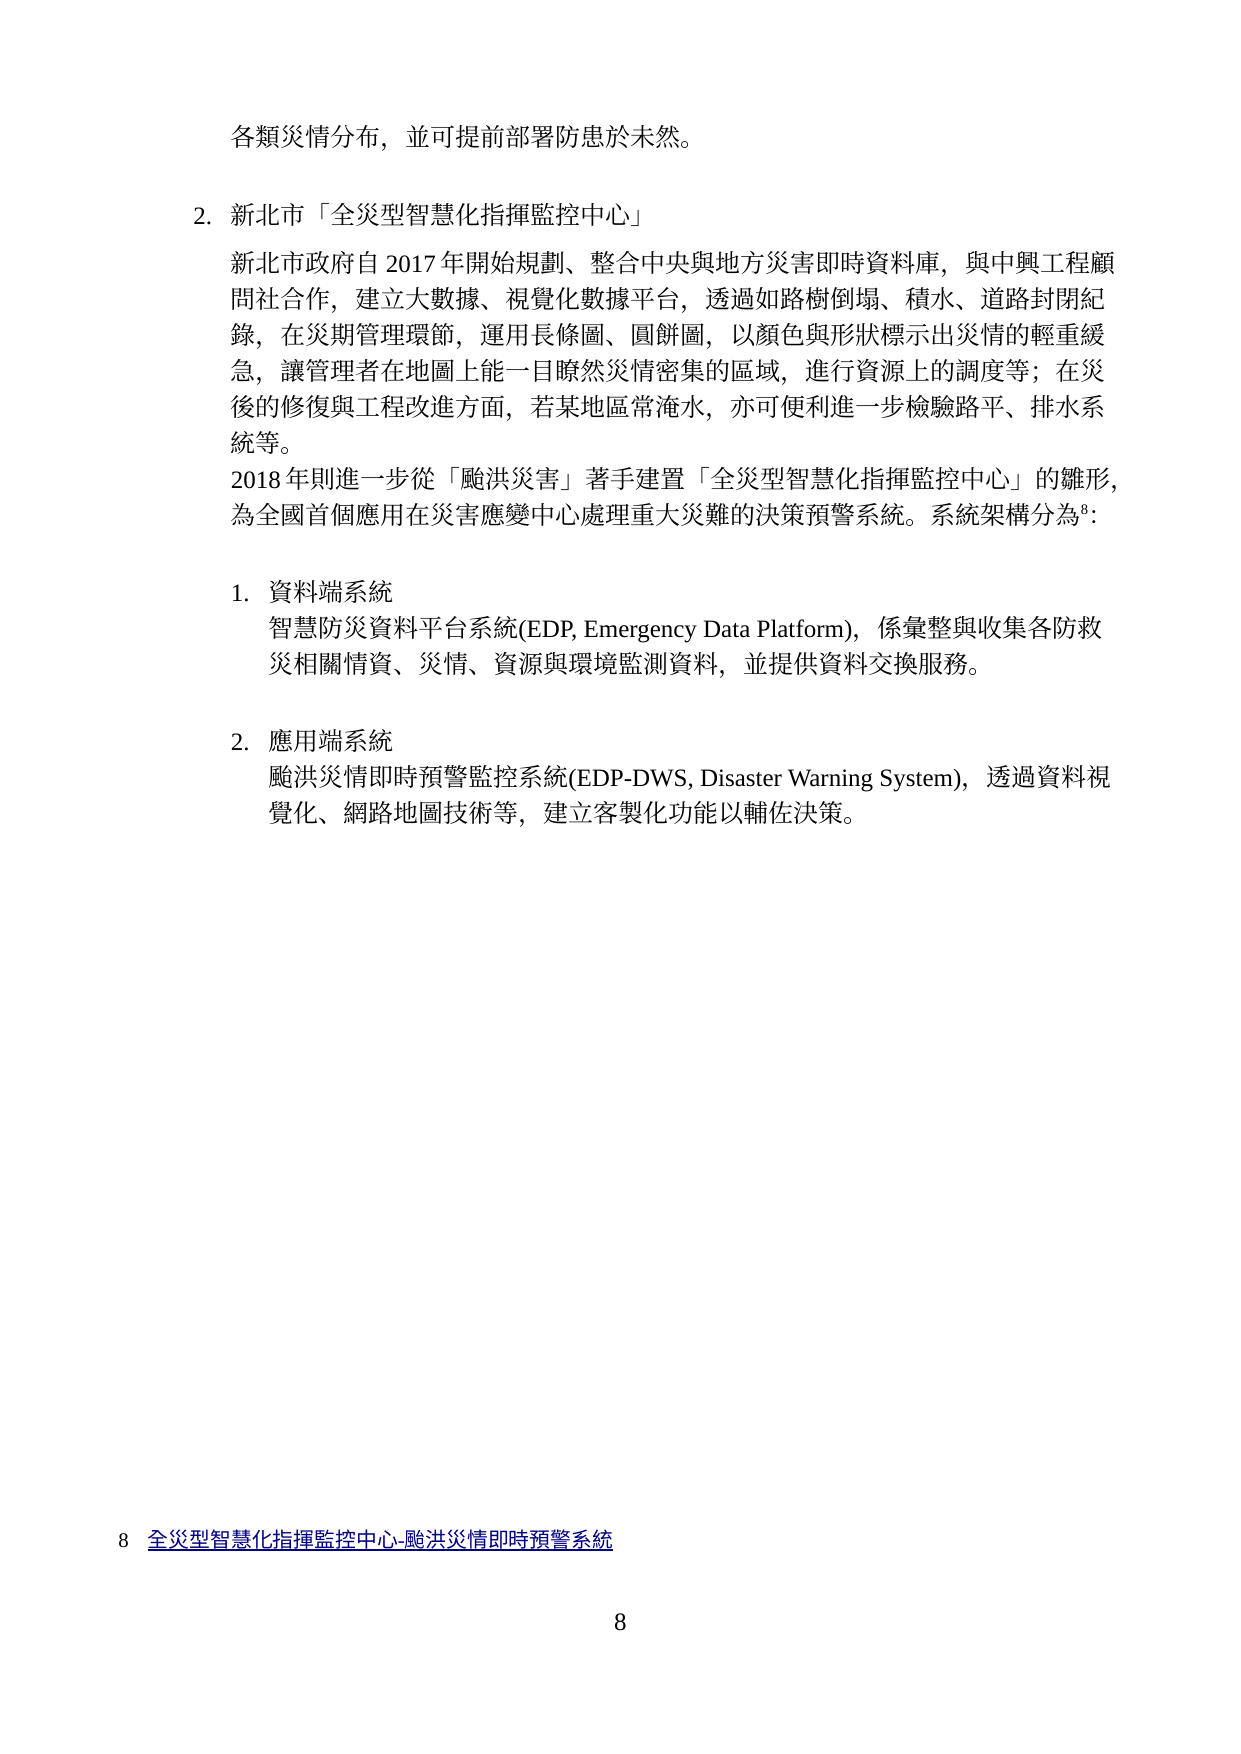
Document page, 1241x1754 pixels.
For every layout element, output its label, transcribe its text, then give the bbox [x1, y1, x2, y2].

list 應用端系統 颱洪災情即時預警監控系統(EDP-DWS, Disaster Warning System)，透過資料視覺化、網路地圖技術等，建立客製化功能以輔佐決策。 [231, 722, 1122, 858]
list 新北市「全災型智慧化指揮監控中心」 [193, 195, 1122, 231]
list 資料端系統 智慧防災資料平台系統(EDP, Emergency Data Platform)，係彙整與收集各防救災相關情資、災情、資源與環境監測資料，並提供資料交換服務。 [231, 572, 1122, 709]
list 全災型智慧化指揮監控中心-颱洪災情即時預警系統 [118, 1525, 1122, 1578]
list 各類災情分布，並可提前部署防患於未然。 [193, 118, 1122, 183]
list 新北市政府自2017年開始規劃、整合中央與地方災害即時資料庫，與中興工程顧問社合作，建立大數據、視覺化數據平台，透過如路樹倒塌、積水、道路封閉紀錄，在災期管理環節，運用長條圖、圓餅圖，以顏色與形狀標示出災情的輕重緩急，讓管理者在地圖上能一目瞭然災情密集的區域，進行資源上的調度等；在災後的修復與工程改進方面，若某地區常淹水，亦可便利進一步檢驗路平、排水系統等。 2018年則進一步從「颱洪災害」著手建置「全災型智慧化指揮監控中心」的雛形，為全國首個應用在災害應變中心處理重大災難的決策預警系統。系統架構分為： [193, 244, 1122, 560]
